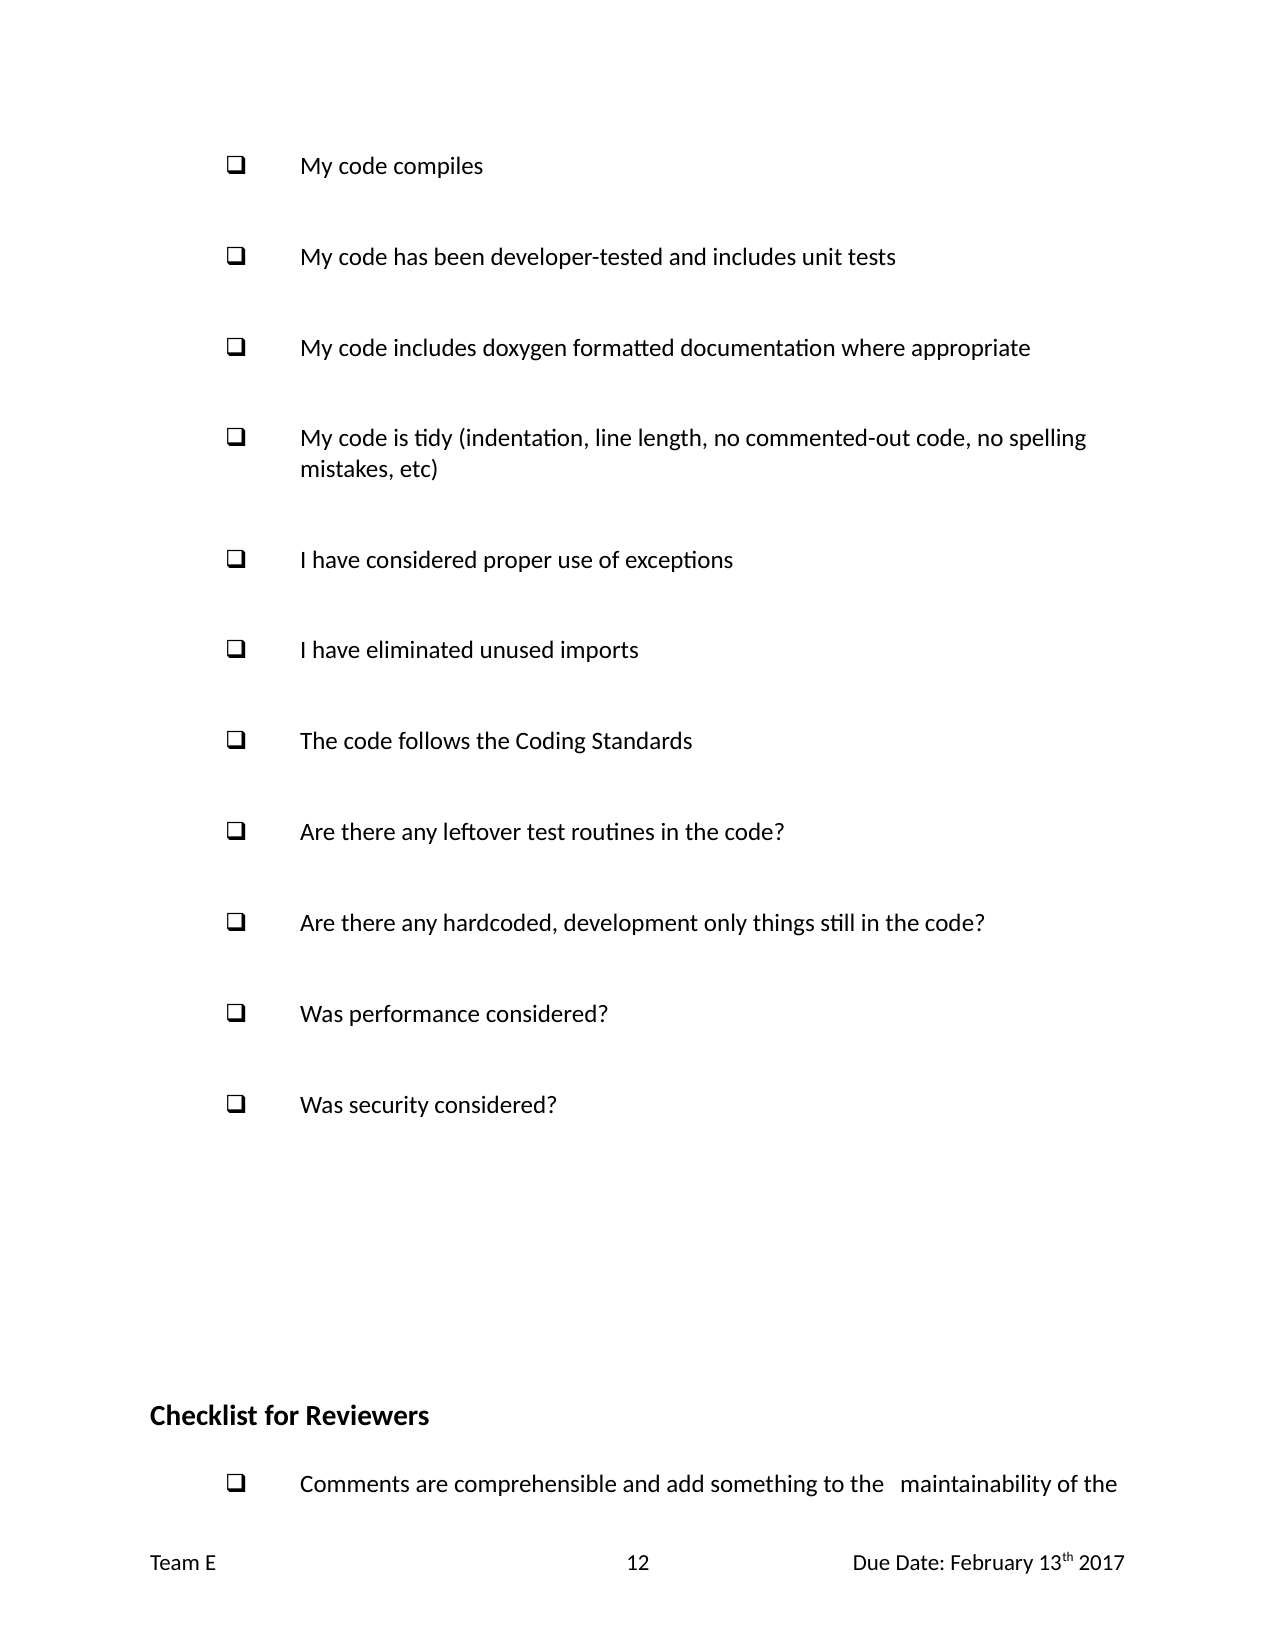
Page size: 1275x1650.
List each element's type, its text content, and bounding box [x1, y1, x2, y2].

list q Comments are comprehensible and add something to the maintainability of the [187, 1468, 1125, 1499]
list q My code is tidy (indentation, line length, no commented-out code, no spelling mistakes, etc) [187, 422, 1125, 483]
list q Are there any leftover test routines in the code? [187, 816, 1125, 847]
list q Are there any hardcoded, development only things still in the code? [187, 907, 1125, 938]
text Checklist for Reviewers [150, 1397, 1125, 1433]
list q I have eliminated unused imports [187, 635, 1125, 665]
list q My code has been developer-tested and includes unit tests [225, 241, 1125, 271]
list q My code compiles [225, 150, 1125, 181]
list q I have considered proper use of exceptions [187, 544, 1125, 574]
list q My code includes doxygen formatted documentation where appropriate [187, 332, 1125, 362]
list q Was security considered? [187, 1089, 1125, 1119]
list q The code follows the Coding Standards [187, 726, 1125, 756]
list q Was performance considered? [187, 998, 1125, 1028]
